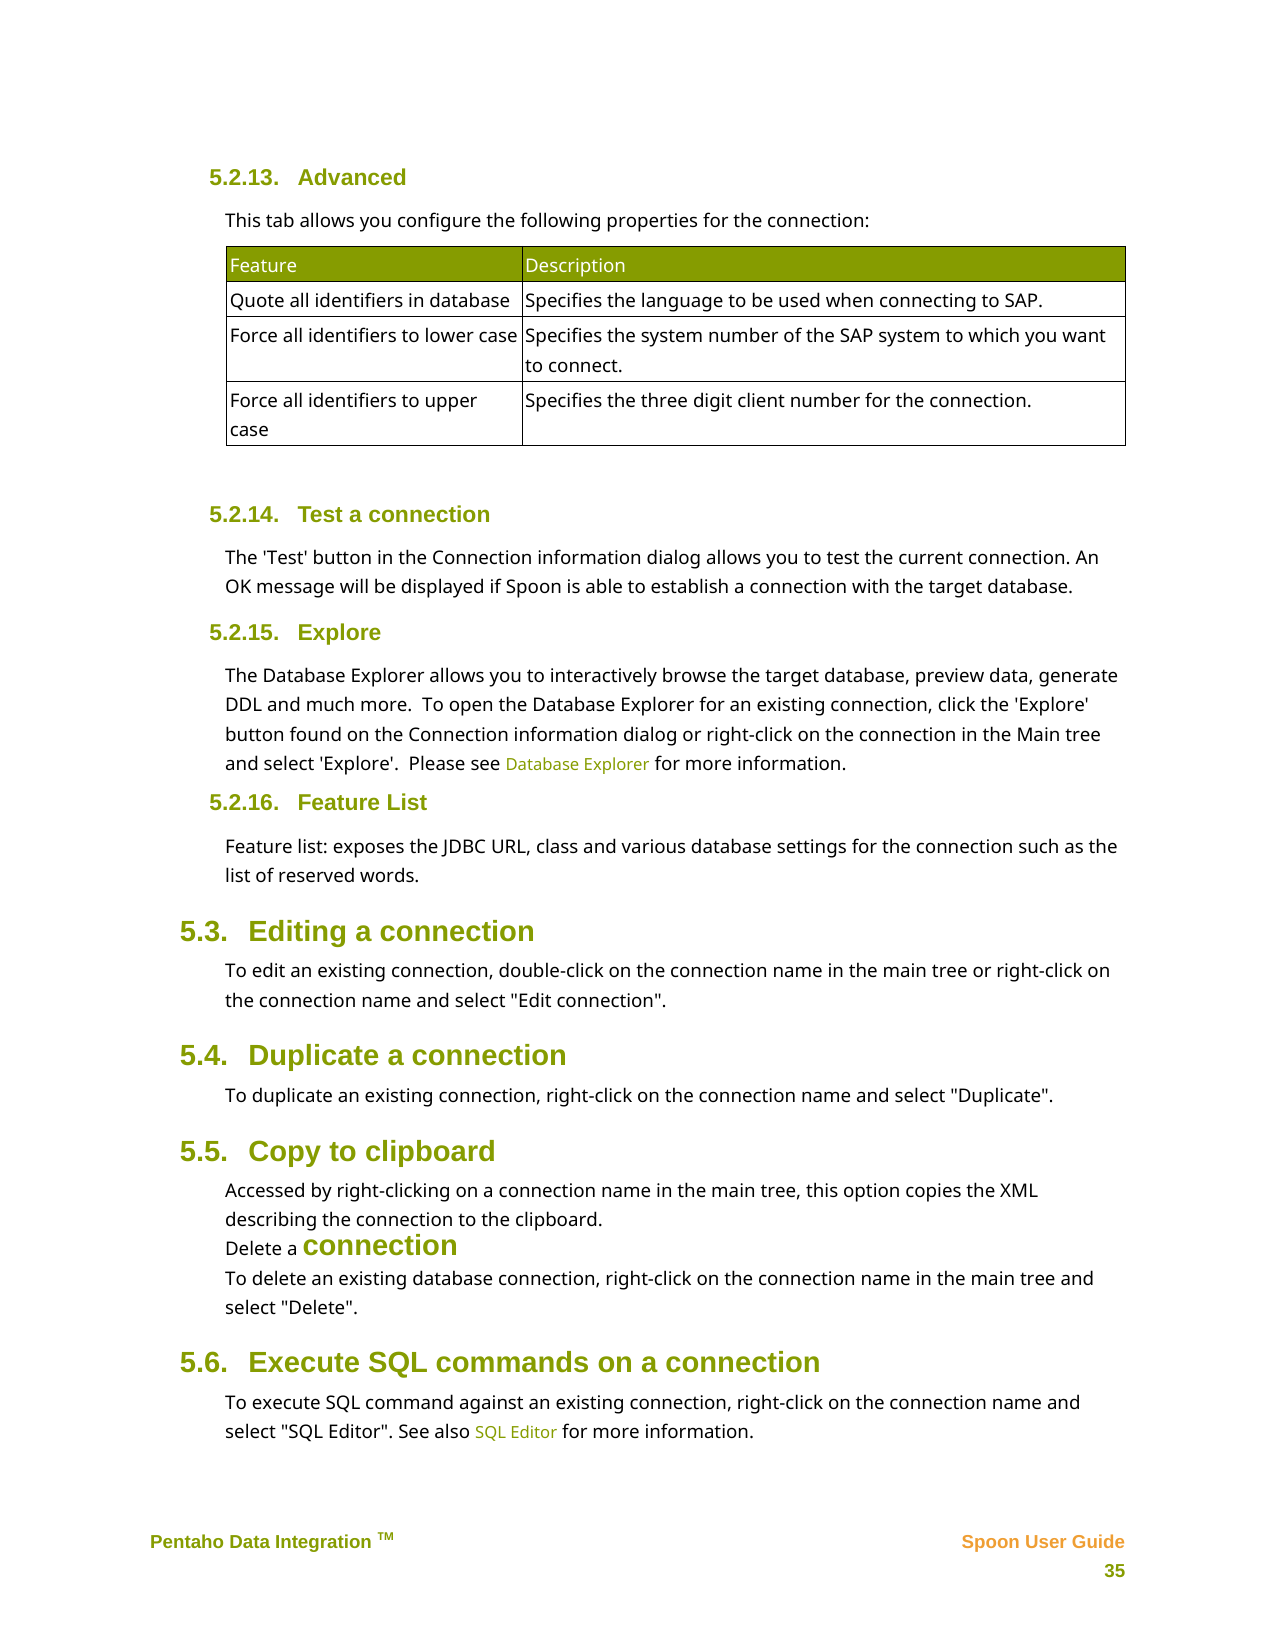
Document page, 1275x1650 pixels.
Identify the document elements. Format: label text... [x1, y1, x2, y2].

table_cell Force all identifiers to lower case [227, 317, 522, 381]
text Delete a connection [225, 1232, 1125, 1262]
subtitle Execute SQL commands on a connection [179, 1345, 1125, 1380]
table_header Description [523, 247, 1125, 281]
subtitle Advanced [209, 157, 1125, 192]
text This tab allows you configure the following properties for the connection: [225, 204, 1125, 233]
subtitle Feature List [209, 783, 1125, 818]
table_cell Specifies the system number of the SAP system to which you want to connect. [523, 317, 1125, 381]
table_cell Force all identifiers to upper case [227, 382, 522, 445]
text The 'Test' button in the Connection information dialog allows you to test the current connection. An OK message will be displayed if Spoon is able to establish a connection with the target database. [225, 541, 1125, 600]
text Feature list: exposes the JDBC URL, class and various database settings for the connection such as the list of reserved words. [225, 830, 1125, 888]
table_cell Quote all identifiers in database [227, 282, 522, 316]
subtitle Duplicate a connection [179, 1038, 1125, 1073]
table_header Feature [227, 247, 522, 281]
subtitle Editing a connection [179, 913, 1125, 948]
text To delete an existing database connection, right-click on the connection name in the main tree and select "Delete". [225, 1262, 1125, 1320]
subtitle Explore [209, 612, 1125, 647]
text To duplicate an existing connection, right-click on the connection name and select "Duplicate". [225, 1079, 1125, 1108]
text To edit an existing connection, double-click on the connection name in the main tree or right-click on the connection name and select "Edit connection". [225, 954, 1125, 1013]
text Accessed by right-clicking on a connection name in the main tree, this option copies the XML describing the connection to the clipboard. [225, 1174, 1125, 1232]
text The Database Explorer allows you to interactively browse the target database, preview data, generate DDL and much more. To open the Database Explorer for an existing connection, click the 'Explore' button found on the Connection information dialog or right-click on the connection in the Main tree and select 'Explore'. Please see Database Explorer for more information. [225, 659, 1125, 776]
text To execute SQL command against an existing connection, right-click on the connection name and select "SQL Editor". See also SQL Editor for more information. [225, 1386, 1125, 1444]
table_cell Specifies the three digit client number for the connection. [523, 382, 1125, 445]
subtitle Test a connection [209, 494, 1125, 529]
table_cell Specifies the language to be used when connecting to SAP. [523, 282, 1125, 316]
subtitle Copy to clipboard [179, 1133, 1125, 1168]
